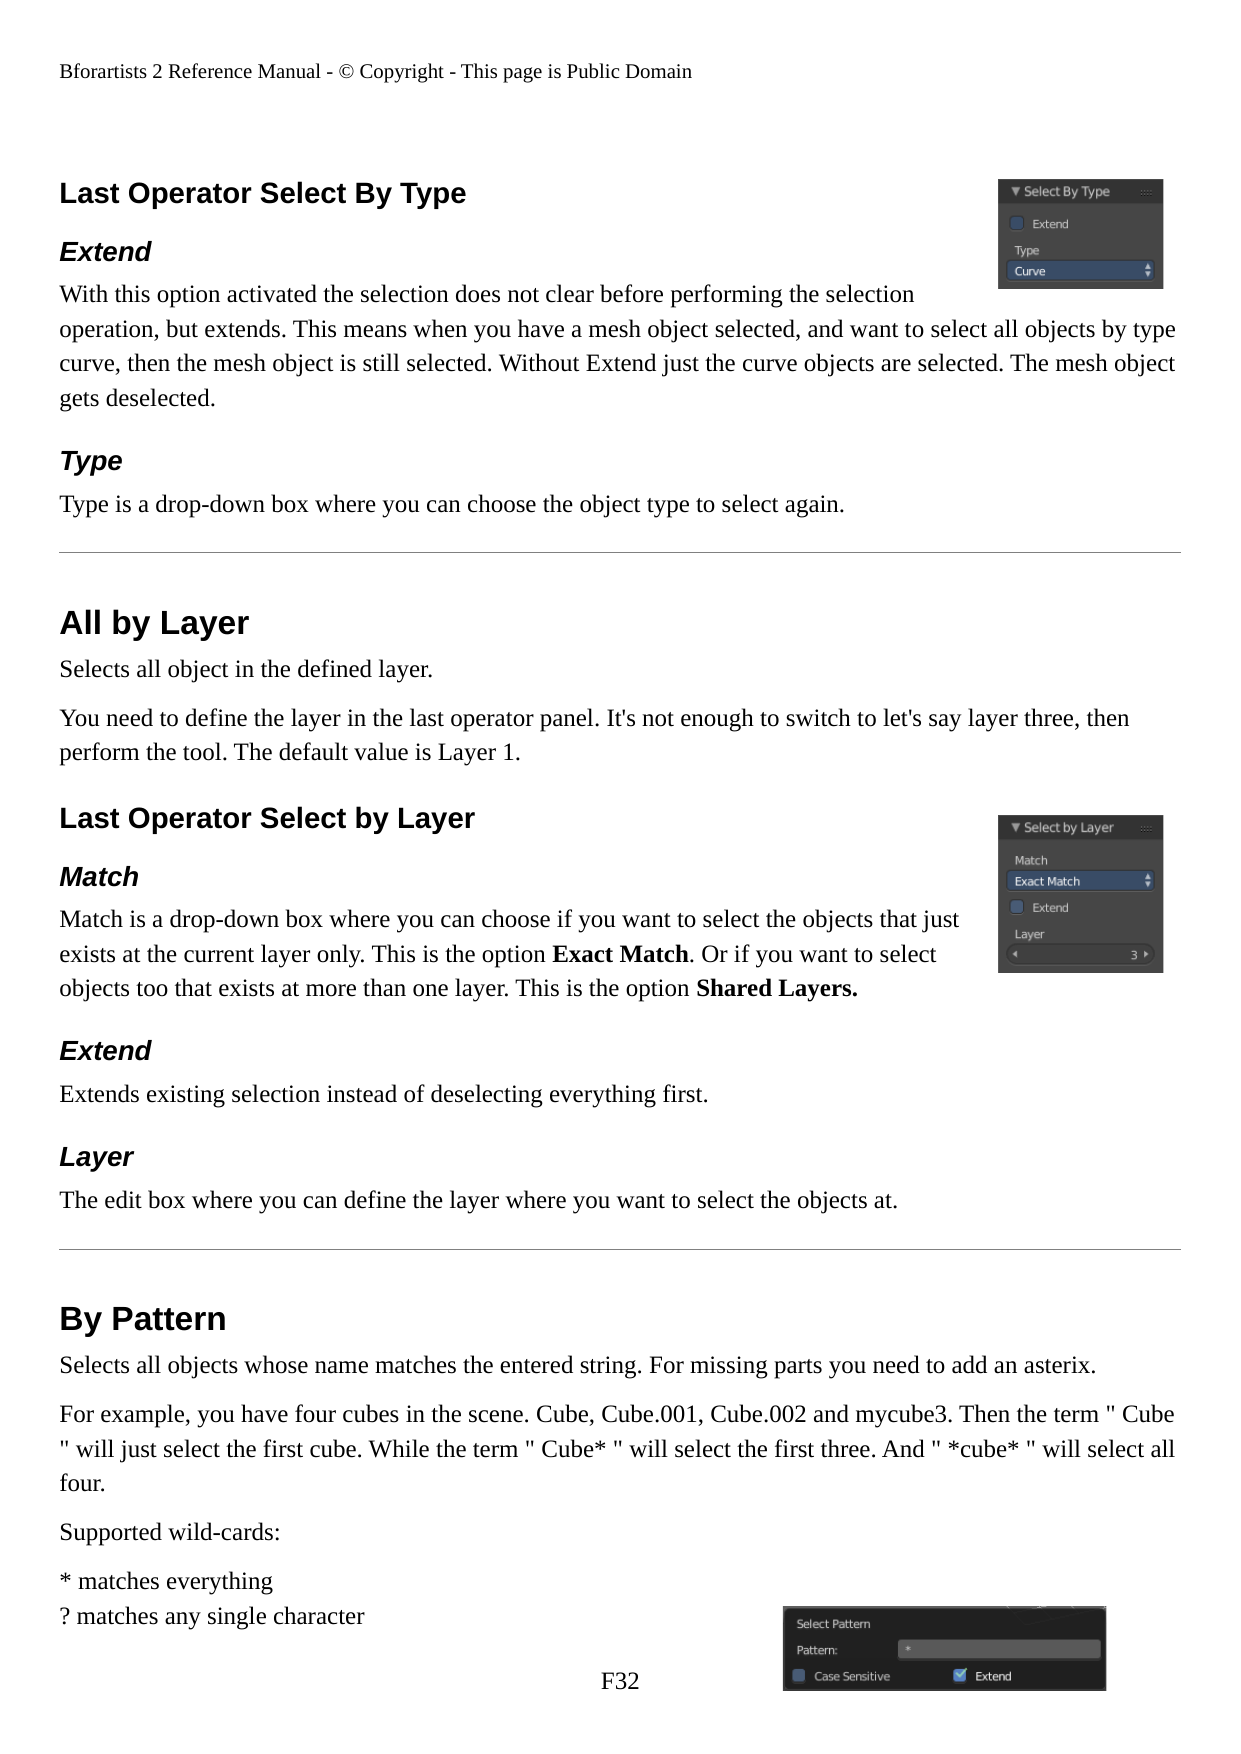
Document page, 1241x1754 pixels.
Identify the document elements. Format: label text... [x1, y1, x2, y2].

subtitle By Pattern [59, 1299, 1181, 1338]
text Type is a drop-down box where you can choose the object type to select again. [59, 489, 1181, 517]
subtitle Match [59, 860, 998, 892]
text The edit box where you can define the layer where you want to select the objects at. [59, 1185, 1181, 1214]
subtitle Extend [59, 1035, 1181, 1067]
picture [998, 815, 1164, 973]
subtitle Last Operator Select by Layer [59, 801, 1181, 835]
picture [998, 179, 1164, 289]
text * matches everything ? matches any single character [59, 1566, 1181, 1630]
text Match is a drop-down box where you can choose if you want to select the objects that just exists at the current layer only. This is the option Exact Match. Or if you want to select objects too that exists at more than one layer. This is the option Shared Layers. [59, 904, 1181, 1002]
picture [782, 1606, 1107, 1691]
text For example, you have four cubes in the scene. Cube, Cube.001, Cube.002 and mycube3. Then the term " Cube " will just select the first cube. While the term " Cube* " will select the first three. And " *cube* " will select all four. [59, 1399, 1181, 1497]
text Supported wild-cards: [59, 1517, 1181, 1546]
subtitle Last Operator Select By Type [59, 176, 1181, 210]
subtitle [1164, 235, 1181, 267]
subtitle All by Layer [59, 603, 1181, 641]
text Extends existing selection instead of deselecting everything first. [59, 1079, 1181, 1108]
text You need to define the layer in the last operator panel. It's not enough to switch to let's say layer three, then perform the tool. The default value is Layer 1. [59, 703, 1181, 766]
text Selects all object in the defined layer. [59, 654, 1181, 683]
subtitle Type [59, 444, 1181, 476]
subtitle Layer [59, 1141, 1181, 1173]
subtitle Extend [59, 235, 998, 267]
text Selects all objects whose name matches the entered string. For missing parts you need to add an asterix. [59, 1350, 1181, 1379]
subtitle [1164, 860, 1181, 892]
text With this option activated the selection does not clear before performing the selection operation, but extends. This means when you have a mesh object selected, and want to select all objects by type curve, then the mesh object is still selected. Without Extend just the curve objects are selected. The mesh object gets deselected. [59, 279, 1181, 412]
